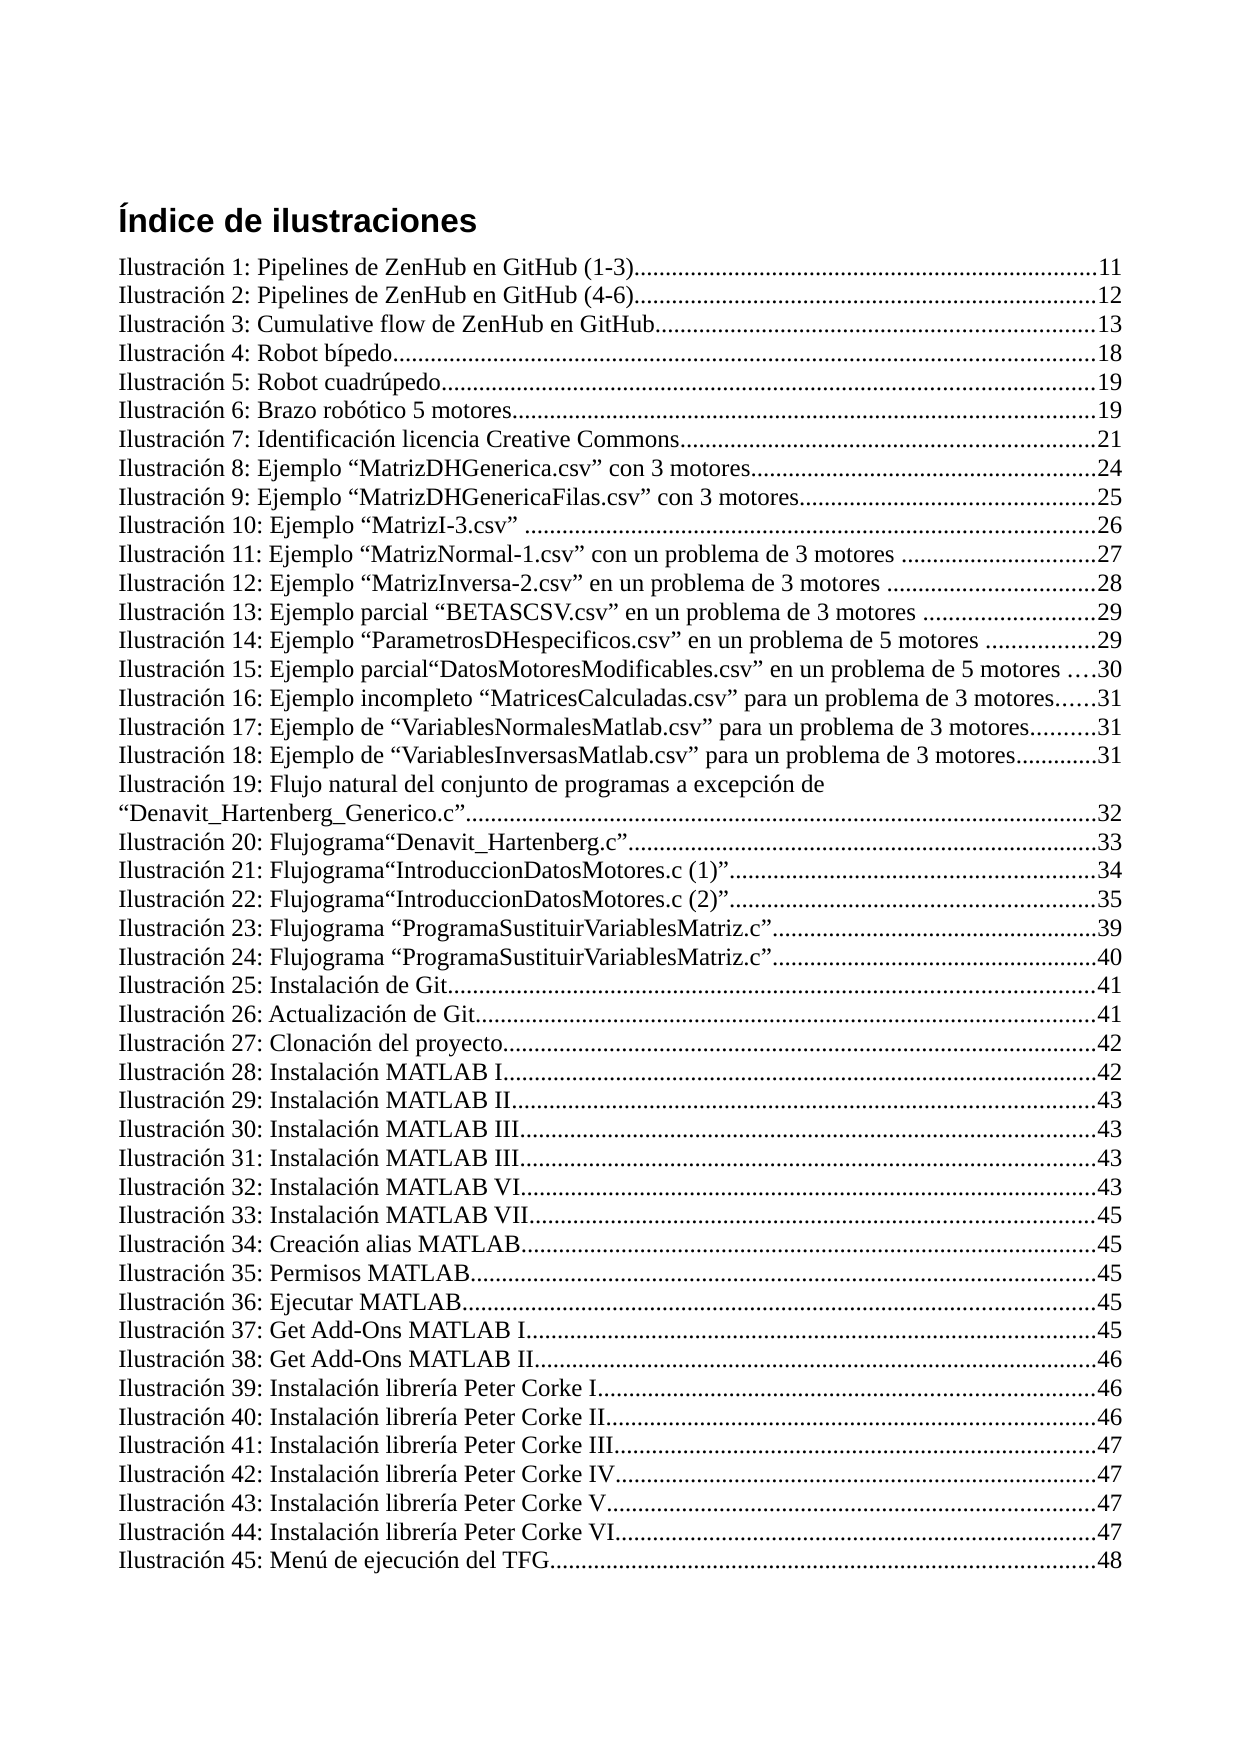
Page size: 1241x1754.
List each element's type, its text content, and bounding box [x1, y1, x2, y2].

text Ilustración 22: Flujograma“IntroduccionDatosMotores.c (2)” 35 [118, 884, 1122, 913]
text Ilustración 9: Ejemplo “MatrizDHGenericaFilas.csv” con 3 motores 25 [118, 482, 1122, 510]
text Ilustración 33: Instalación MATLAB VII 45 [118, 1200, 1122, 1229]
text Ilustración 23: Flujograma “ProgramaSustituirVariablesMatriz.c” 39 [118, 913, 1122, 942]
text Ilustración 35: Permisos MATLAB 45 [118, 1258, 1122, 1287]
text Ilustración 20: Flujograma“Denavit_Hartenberg.c” 33 [118, 827, 1122, 855]
text Ilustración 27: Clonación del proyecto 42 [118, 1028, 1122, 1057]
text Ilustración 12: Ejemplo “MatrizInversa-2.csv” en un problema de 3 motores 28 [118, 568, 1122, 597]
text Ilustración 32: Instalación MATLAB VI 43 [118, 1172, 1122, 1200]
text Ilustración 29: Instalación MATLAB II 43 [118, 1085, 1122, 1114]
text Ilustración 11: Ejemplo “MatrizNormal-1.csv” con un problema de 3 motores 27 [118, 539, 1122, 568]
text Ilustración 14: Ejemplo “ParametrosDHespecificos.csv” en un problema de 5 motores 29 [118, 625, 1122, 654]
text Ilustración 16: Ejemplo incompleto “MatricesCalculadas.csv” para un problema de 3 motores 31 [118, 683, 1122, 712]
text Ilustración 15: Ejemplo parcial“DatosMotoresModificables.csv” en un problema de 5 motores 30 [118, 654, 1122, 683]
text Ilustración 3: Cumulative flow de ZenHub en GitHub. 13 [118, 309, 1122, 338]
text Ilustración 2: Pipelines de ZenHub en GitHub (4-6). 12 [118, 280, 1122, 309]
text Ilustración 28: Instalación MATLAB I 42 [118, 1057, 1122, 1085]
text Ilustración 43: Instalación librería Peter Corke V 47 [118, 1488, 1122, 1517]
text Ilustración 17: Ejemplo de “VariablesNormalesMatlab.csv” para un problema de 3 motores 31 [118, 712, 1122, 740]
text Ilustración 44: Instalación librería Peter Corke VI 47 [118, 1517, 1122, 1545]
text Ilustración 18: Ejemplo de “VariablesInversasMatlab.csv” para un problema de 3 motores 31 [118, 740, 1122, 769]
subtitle Índice de ilustraciones [118, 201, 1122, 239]
text Ilustración 8: Ejemplo “MatrizDHGenerica.csv” con 3 motores 24 [118, 453, 1122, 482]
text Ilustración 26: Actualización de Git 41 [118, 999, 1122, 1028]
text Ilustración 19: Flujo natural del conjunto de programas a excepción de “Denavit_Hartenberg_Generico.c” 32 [118, 769, 1122, 827]
text Ilustración 42: Instalación librería Peter Corke IV 47 [118, 1459, 1122, 1488]
text Ilustración 21: Flujograma“IntroduccionDatosMotores.c (1)” 34 [118, 855, 1122, 884]
text Ilustración 34: Creación alias MATLAB 45 [118, 1229, 1122, 1258]
text Ilustración 7: Identificación licencia Creative Commons 21 [118, 424, 1122, 453]
text Ilustración 40: Instalación librería Peter Corke II 46 [118, 1402, 1122, 1430]
text Ilustración 36: Ejecutar MATLAB 45 [118, 1287, 1122, 1315]
text Ilustración 38: Get Add-Ons MATLAB II 46 [118, 1344, 1122, 1373]
text Ilustración 1: Pipelines de ZenHub en GitHub (1-3). 11 [118, 252, 1122, 280]
text Ilustración 4: Robot bípedo 18 [118, 338, 1122, 367]
text Ilustración 6: Brazo robótico 5 motores 19 [118, 395, 1122, 424]
text Ilustración 25: Instalación de Git 41 [118, 970, 1122, 999]
text Ilustración 37: Get Add-Ons MATLAB I 45 [118, 1315, 1122, 1344]
text Ilustración 10: Ejemplo “MatrizI-3.csv” 26 [118, 510, 1122, 539]
text Ilustración 45: Menú de ejecución del TFG 48 [118, 1545, 1122, 1574]
text Ilustración 31: Instalación MATLAB III 43 [118, 1143, 1122, 1172]
text Ilustración 39: Instalación librería Peter Corke I 46 [118, 1373, 1122, 1402]
text Ilustración 24: Flujograma “ProgramaSustituirVariablesMatriz.c” 40 [118, 942, 1122, 970]
text Ilustración 30: Instalación MATLAB III 43 [118, 1114, 1122, 1143]
text Ilustración 41: Instalación librería Peter Corke III 47 [118, 1430, 1122, 1459]
text Ilustración 5: Robot cuadrúpedo 19 [118, 367, 1122, 395]
text Ilustración 13: Ejemplo parcial “BETASCSV.csv” en un problema de 3 motores 29 [118, 597, 1122, 625]
